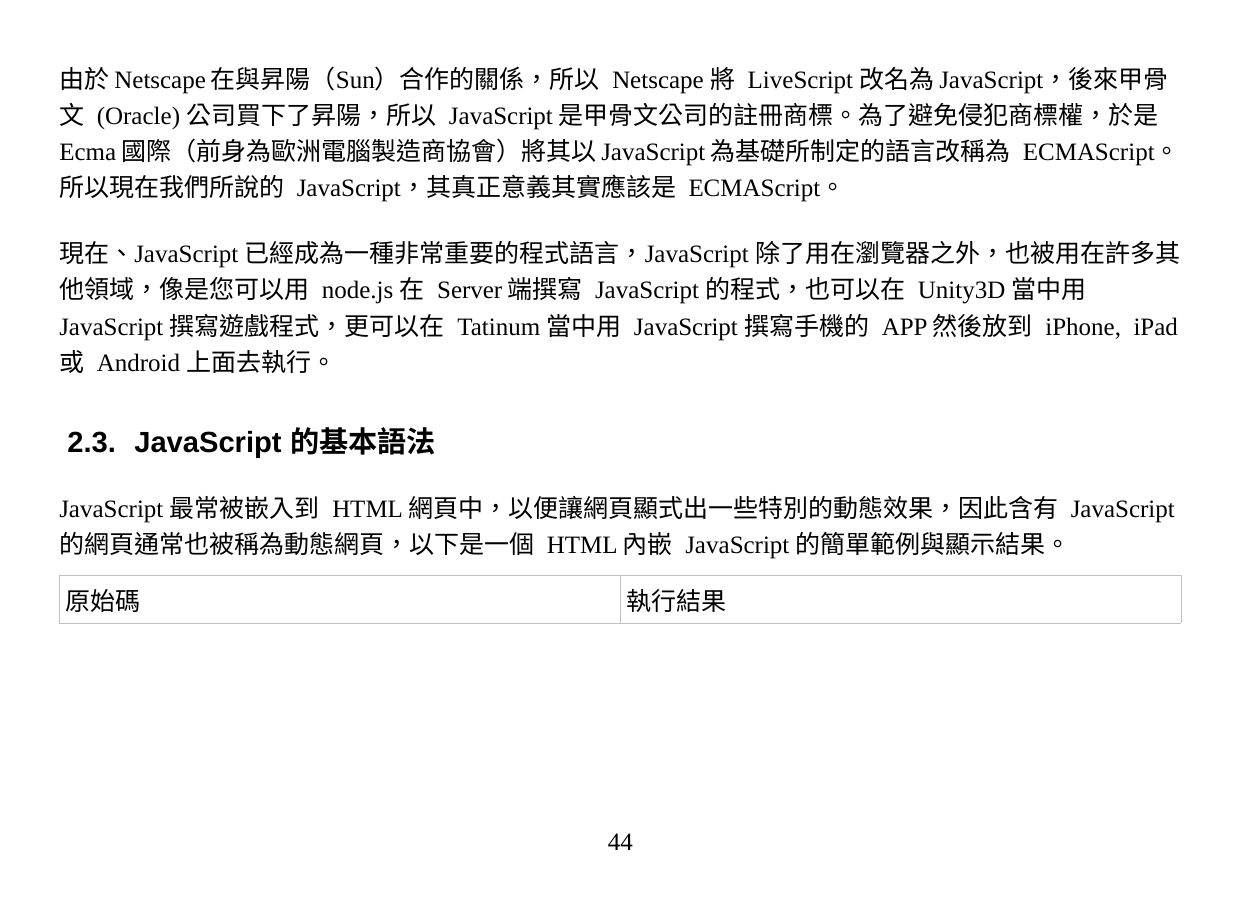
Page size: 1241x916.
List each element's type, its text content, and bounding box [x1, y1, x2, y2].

table_header 原始碼 [60, 576, 620, 623]
subtitle JavaScript 的基本語法 [59, 418, 1181, 461]
table_header 執行結果 [621, 576, 1181, 623]
text 現在、JavaScript 已經成為一種非常重要的程式語言，JavaScript 除了用在瀏覽器之外，也被用在許多其他領域，像是您可以用 node.js 在 Server端撰寫 JavaScript 的程式，也可以在 Unity3D 當中用 JavaScript 撰寫遊戲程式，更可以在 Tatinum 當中用 JavaScript 撰寫手機的 APP 然後放到 iPhone, iPad 或 Android 上面去執行。 [59, 234, 1181, 379]
text 由於Netscape在與昇陽（Sun）合作的關係，所以 Netscape 將 LiveScript 改名為JavaScript，後來甲骨文 (Oracle) 公司買下了昇陽，所以 JavaScript是甲骨文公司的註冊商標。為了避免侵犯商標權，於是 Ecma國際（前身為歐洲電腦製造商協會）將其以JavaScript為基礎所制定的語言改稱為 ECMAScript。所以現在我們所說的 JavaScript，其真正意義其實應該是 ECMAScript。 [59, 59, 1181, 204]
text JavaScript 最常被嵌入到 HTML 網頁中，以便讓網頁顯式出一些特別的動態效果，因此含有 JavaScript 的網頁通常也被稱為動態網頁，以下是一個 HTML 內嵌 JavaScript 的簡單範例與顯示結果。 [59, 488, 1181, 561]
